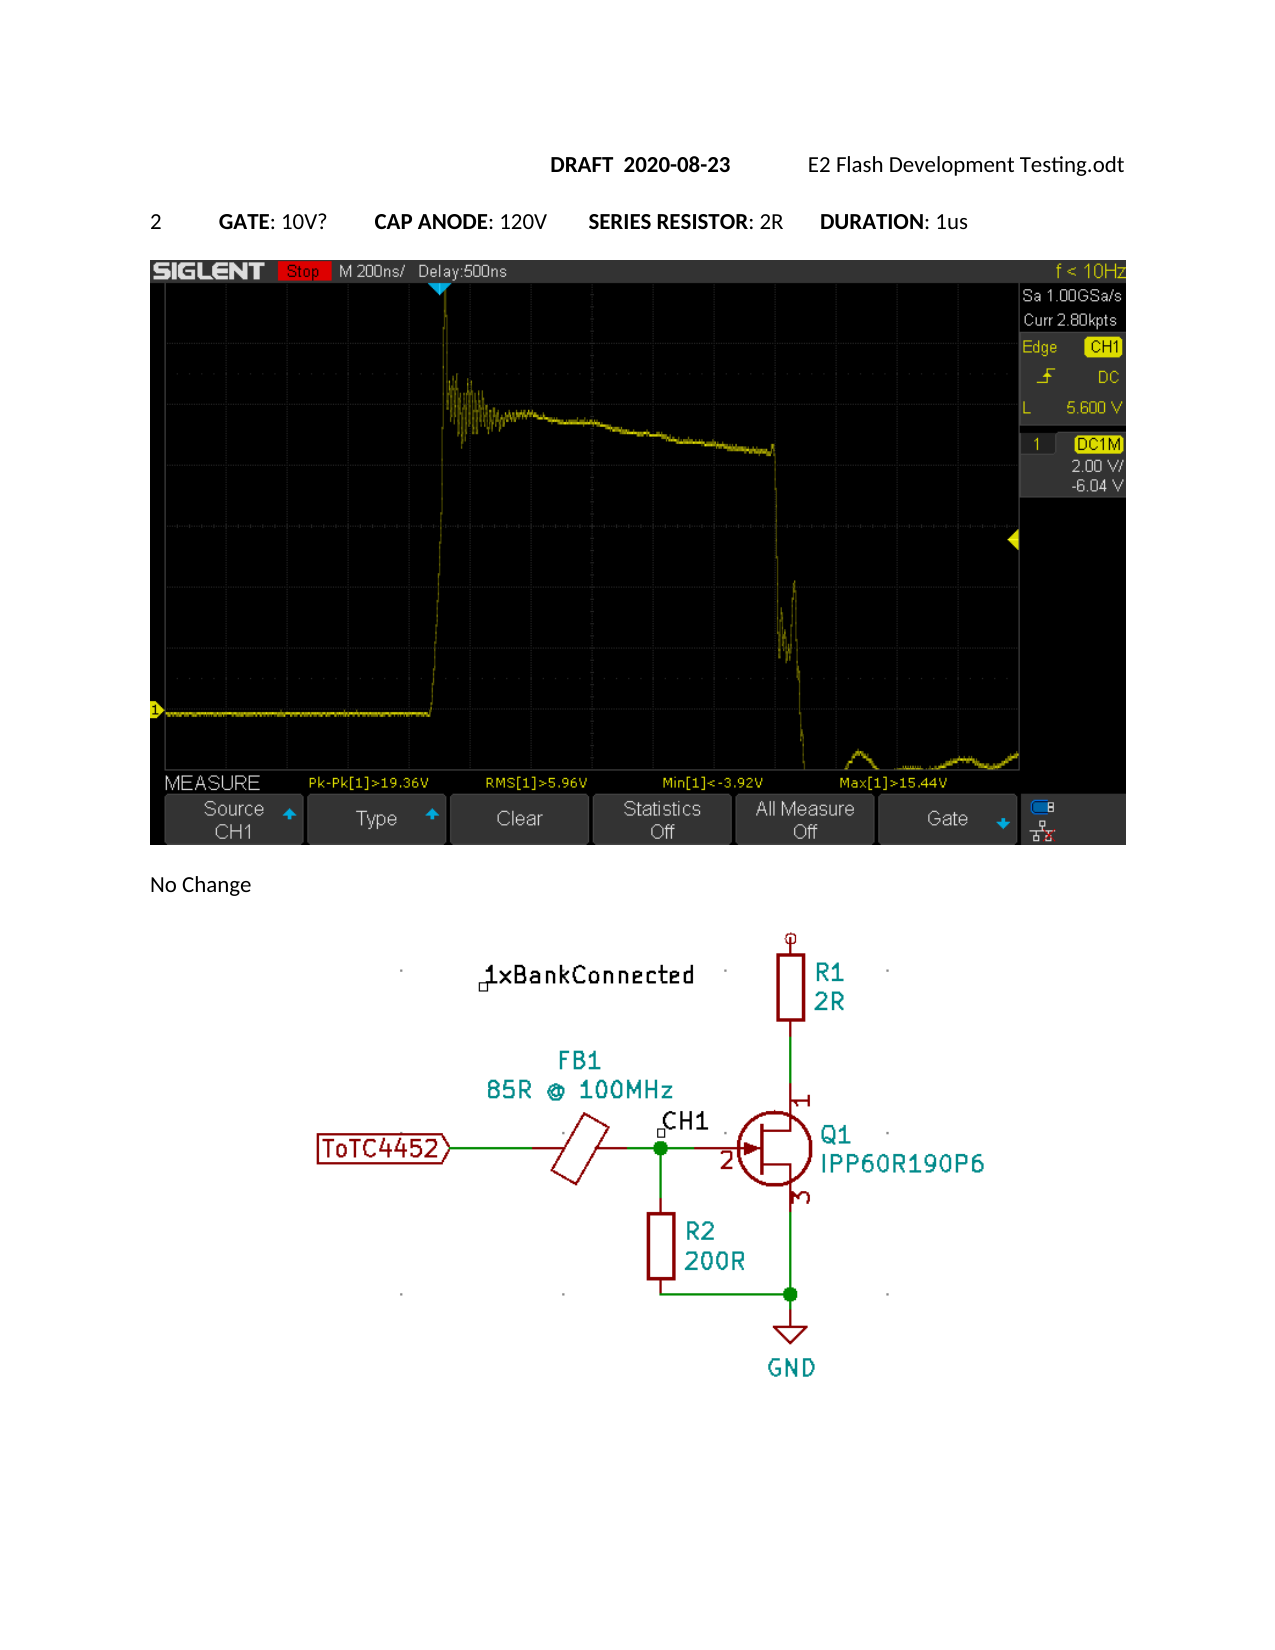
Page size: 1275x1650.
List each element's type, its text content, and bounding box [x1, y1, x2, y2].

text No Change [150, 870, 1125, 898]
text 2 GATE: 10V? CAP ANODE: 120V SERIES RESISTOR: 2R DURATION: 1us [150, 207, 1125, 236]
picture [150, 260, 1126, 845]
picture [267, 922, 1008, 1378]
